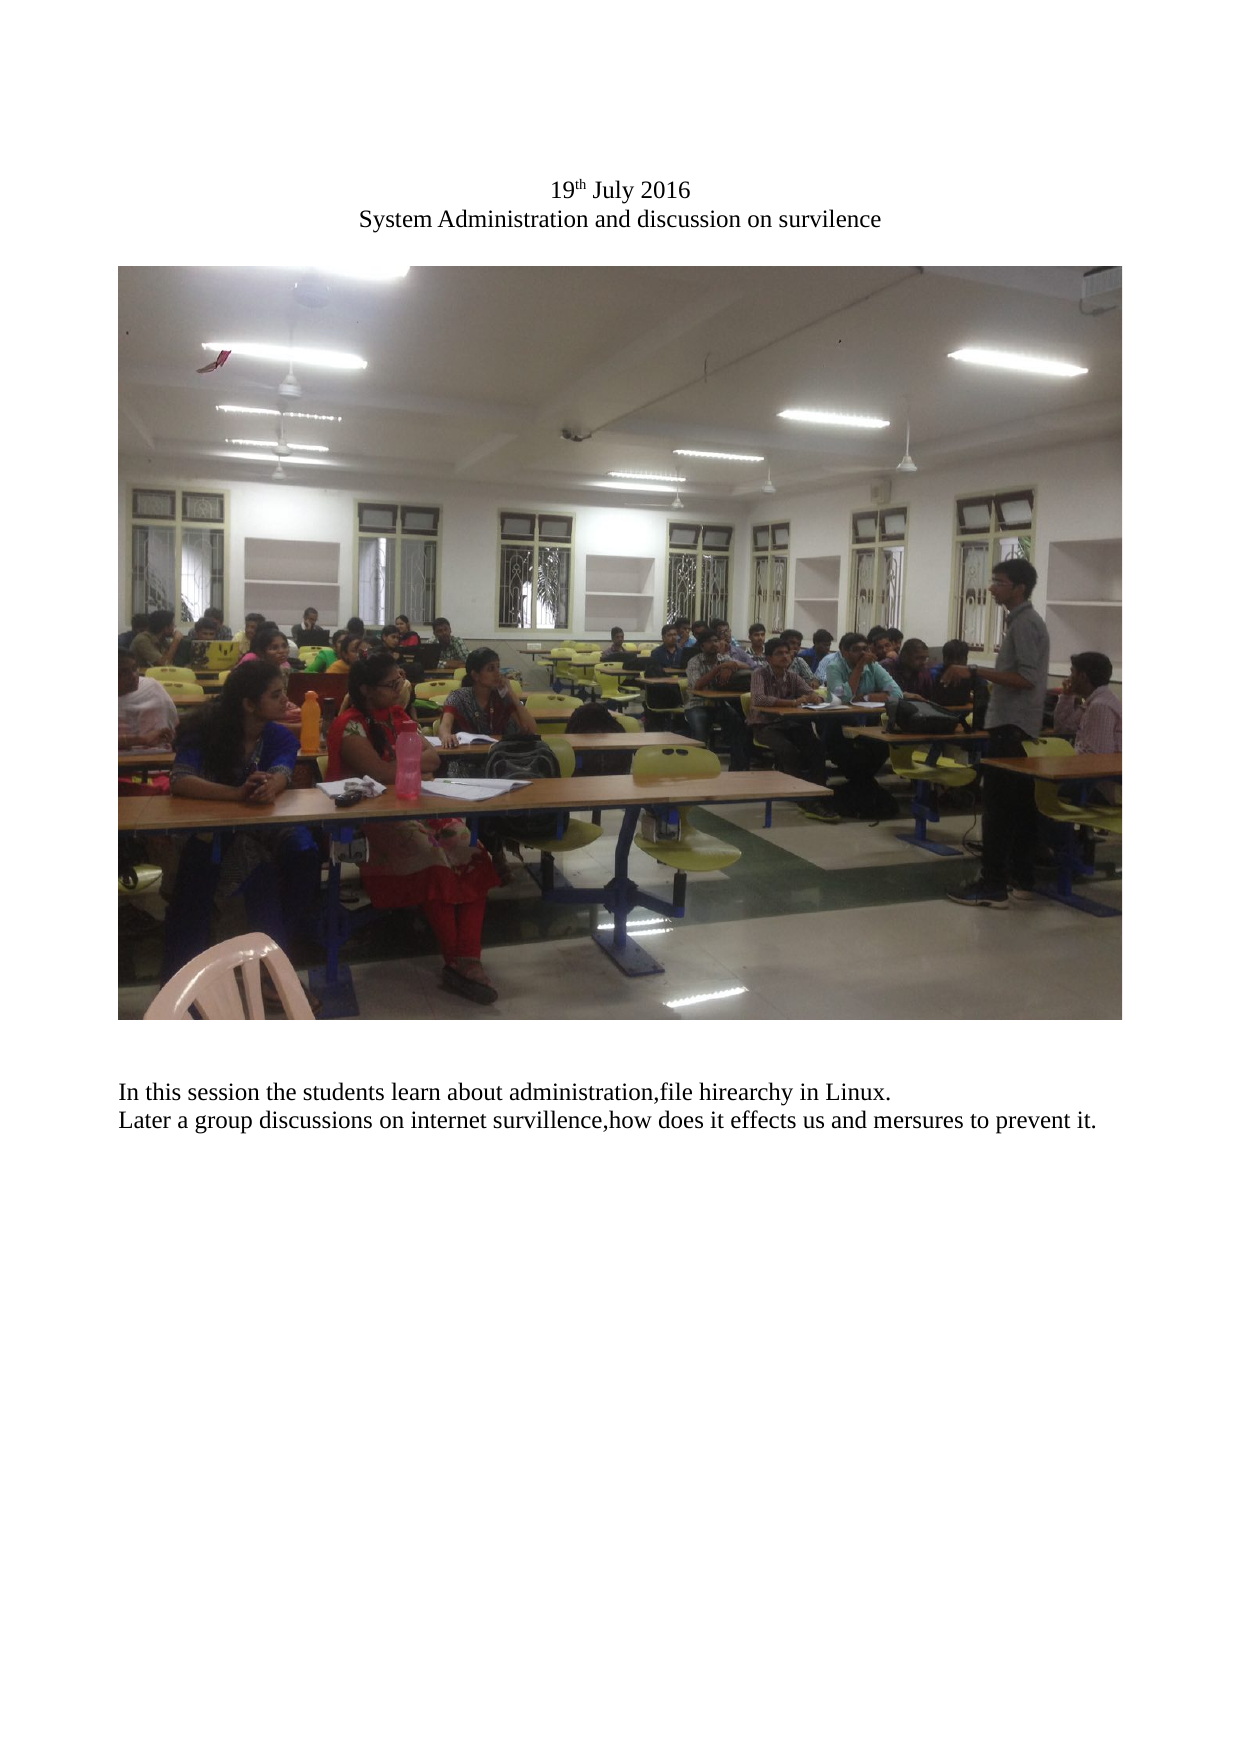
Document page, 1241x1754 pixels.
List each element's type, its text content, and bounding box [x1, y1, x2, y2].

text 19th July 2016 [118, 176, 1122, 204]
text System Administration and discussion on survilence [118, 204, 1122, 233]
picture [118, 266, 1123, 1020]
text In this session the students learn about administration,file hirearchy in Linux. [118, 1077, 1122, 1105]
text Later a group discussions on internet survillence,how does it effects us and mersures to prevent it. [118, 1105, 1122, 1134]
